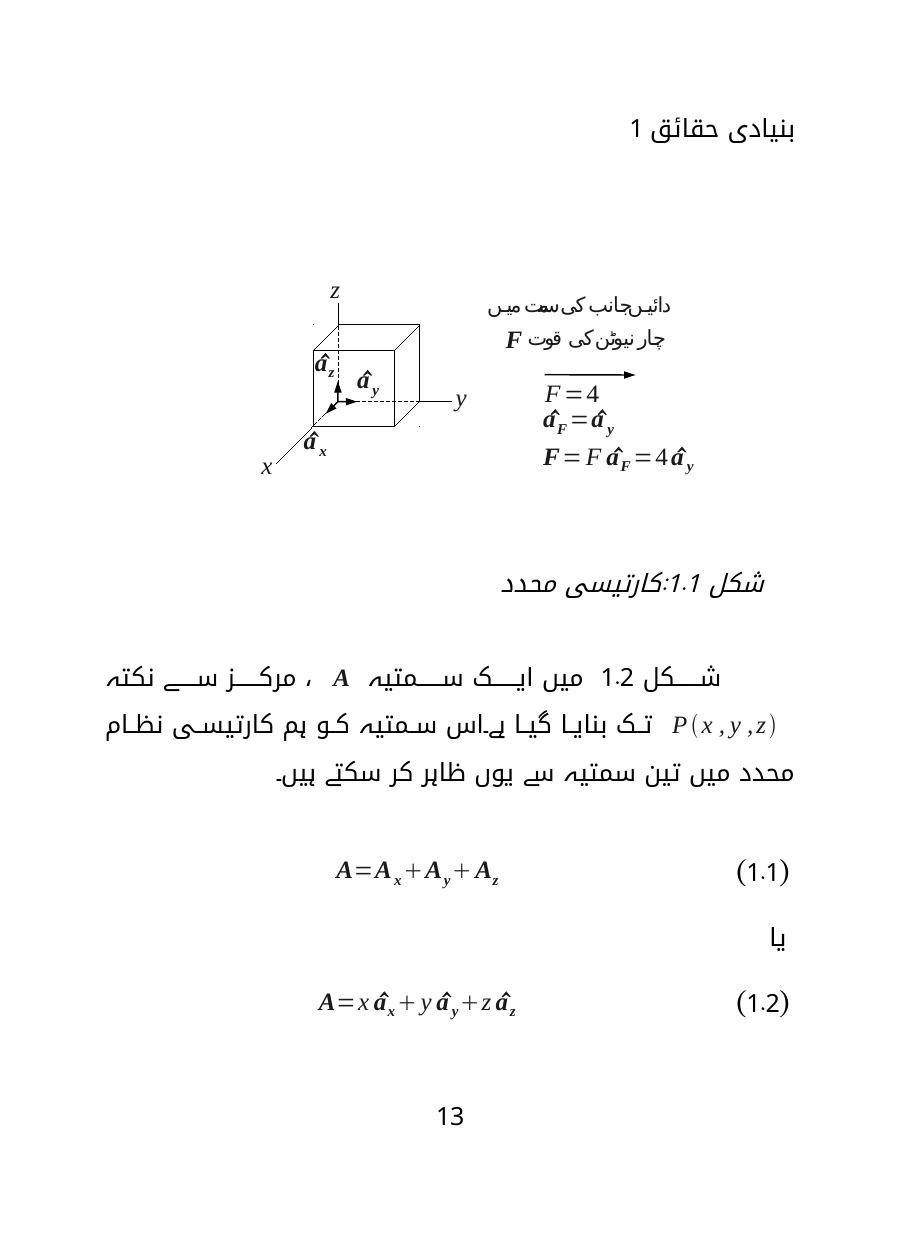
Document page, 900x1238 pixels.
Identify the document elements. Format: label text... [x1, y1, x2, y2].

table_header [105, 843, 718, 914]
text شکل 1.1:کارتیسی محدد [137, 195, 763, 608]
table_header [105, 974, 718, 1046]
text یا [105, 914, 795, 962]
table_header (1.1) [718, 843, 795, 914]
text شکل 1.2 میں ایک سمتیہ، مرکز سے نکتہ تک بنایا گیا ہے۔اس سمتیہ کو ہم کارتیسی نظام محدد میں تین سمتیہ سے یوں ظاہر کر سکتے ہیں۔ [105, 654, 795, 797]
table_header (1.2) [718, 974, 795, 1046]
